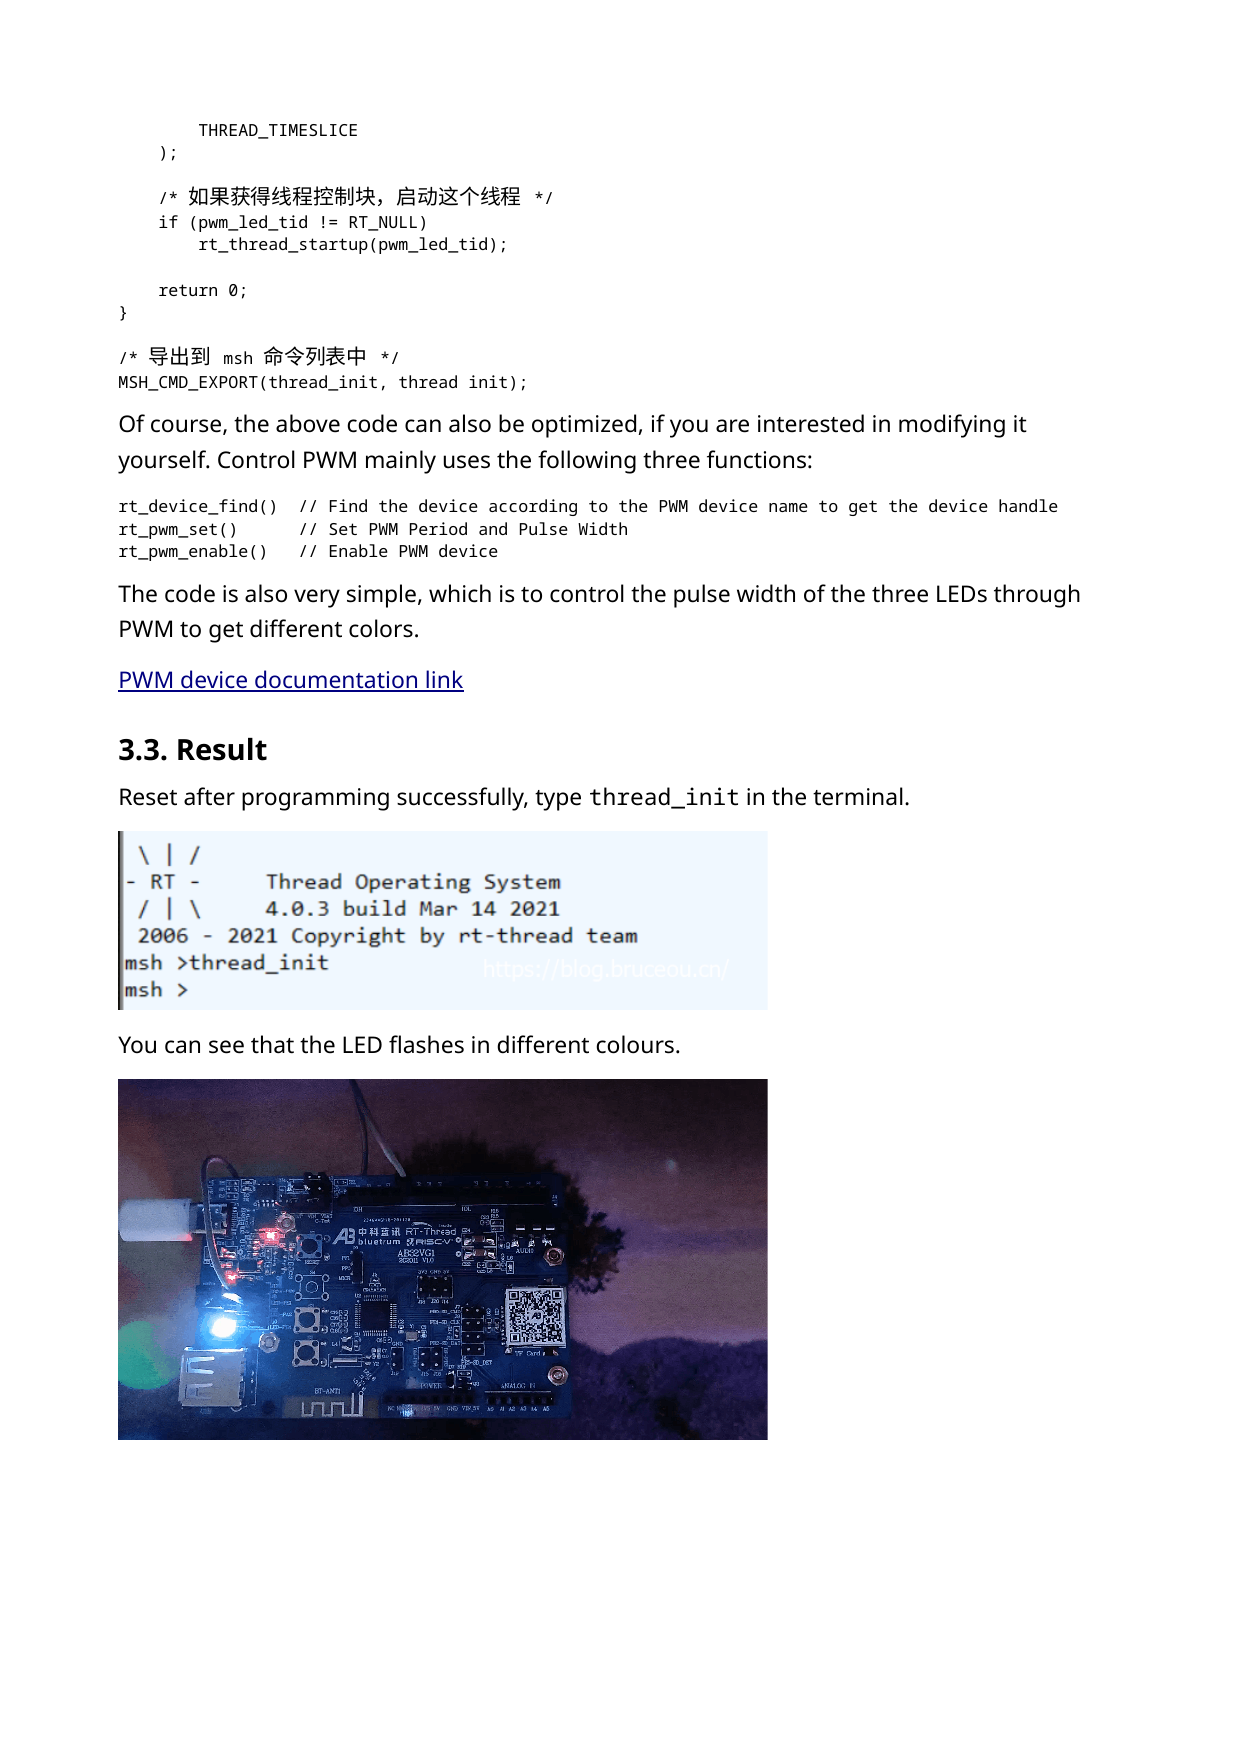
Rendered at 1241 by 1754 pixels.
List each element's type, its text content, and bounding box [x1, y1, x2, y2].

text ); [118, 141, 1122, 163]
text rt_thread_startup(pwm_led_tid); [118, 233, 1122, 256]
text The code is also very simple, which is to control the pulse width of the three LEDs through PWM to get different colors. [118, 577, 1122, 645]
text /* 如果获得线程控制块，启动这个线程 */ [118, 186, 1122, 210]
picture [118, 1079, 768, 1440]
text if (pwm_led_tid != RT_NULL) [118, 210, 1122, 233]
text rt_pwm_enable() // Enable PWM device [118, 540, 1122, 563]
text return 0; [118, 278, 1122, 301]
text MSH_CMD_EXPORT(thread_init, thread init); [118, 371, 1122, 393]
text } [118, 301, 1122, 324]
text rt_pwm_set() // Set PWM Period and Pulse Width [118, 517, 1122, 540]
text /* 导出到 msh 命令列表中 */ [118, 347, 1122, 371]
text Reset after programming successfully, type thread_init in the terminal. [118, 781, 1122, 812]
text rt_device_find() // Find the device according to the PWM device name to get the device handle [118, 494, 1122, 517]
picture [118, 831, 768, 1010]
subtitle 3.3. Result [118, 729, 1122, 769]
text You can see that the LED flashes in different colours. [118, 1029, 1122, 1060]
text THREAD_TIMESLICE [118, 118, 1122, 141]
text PWM device documentation link [118, 664, 1122, 695]
text Of course, the above code can also be optimized, if you are interested in modifying it yourself. Control PWM mainly uses the following three functions: [118, 408, 1122, 475]
